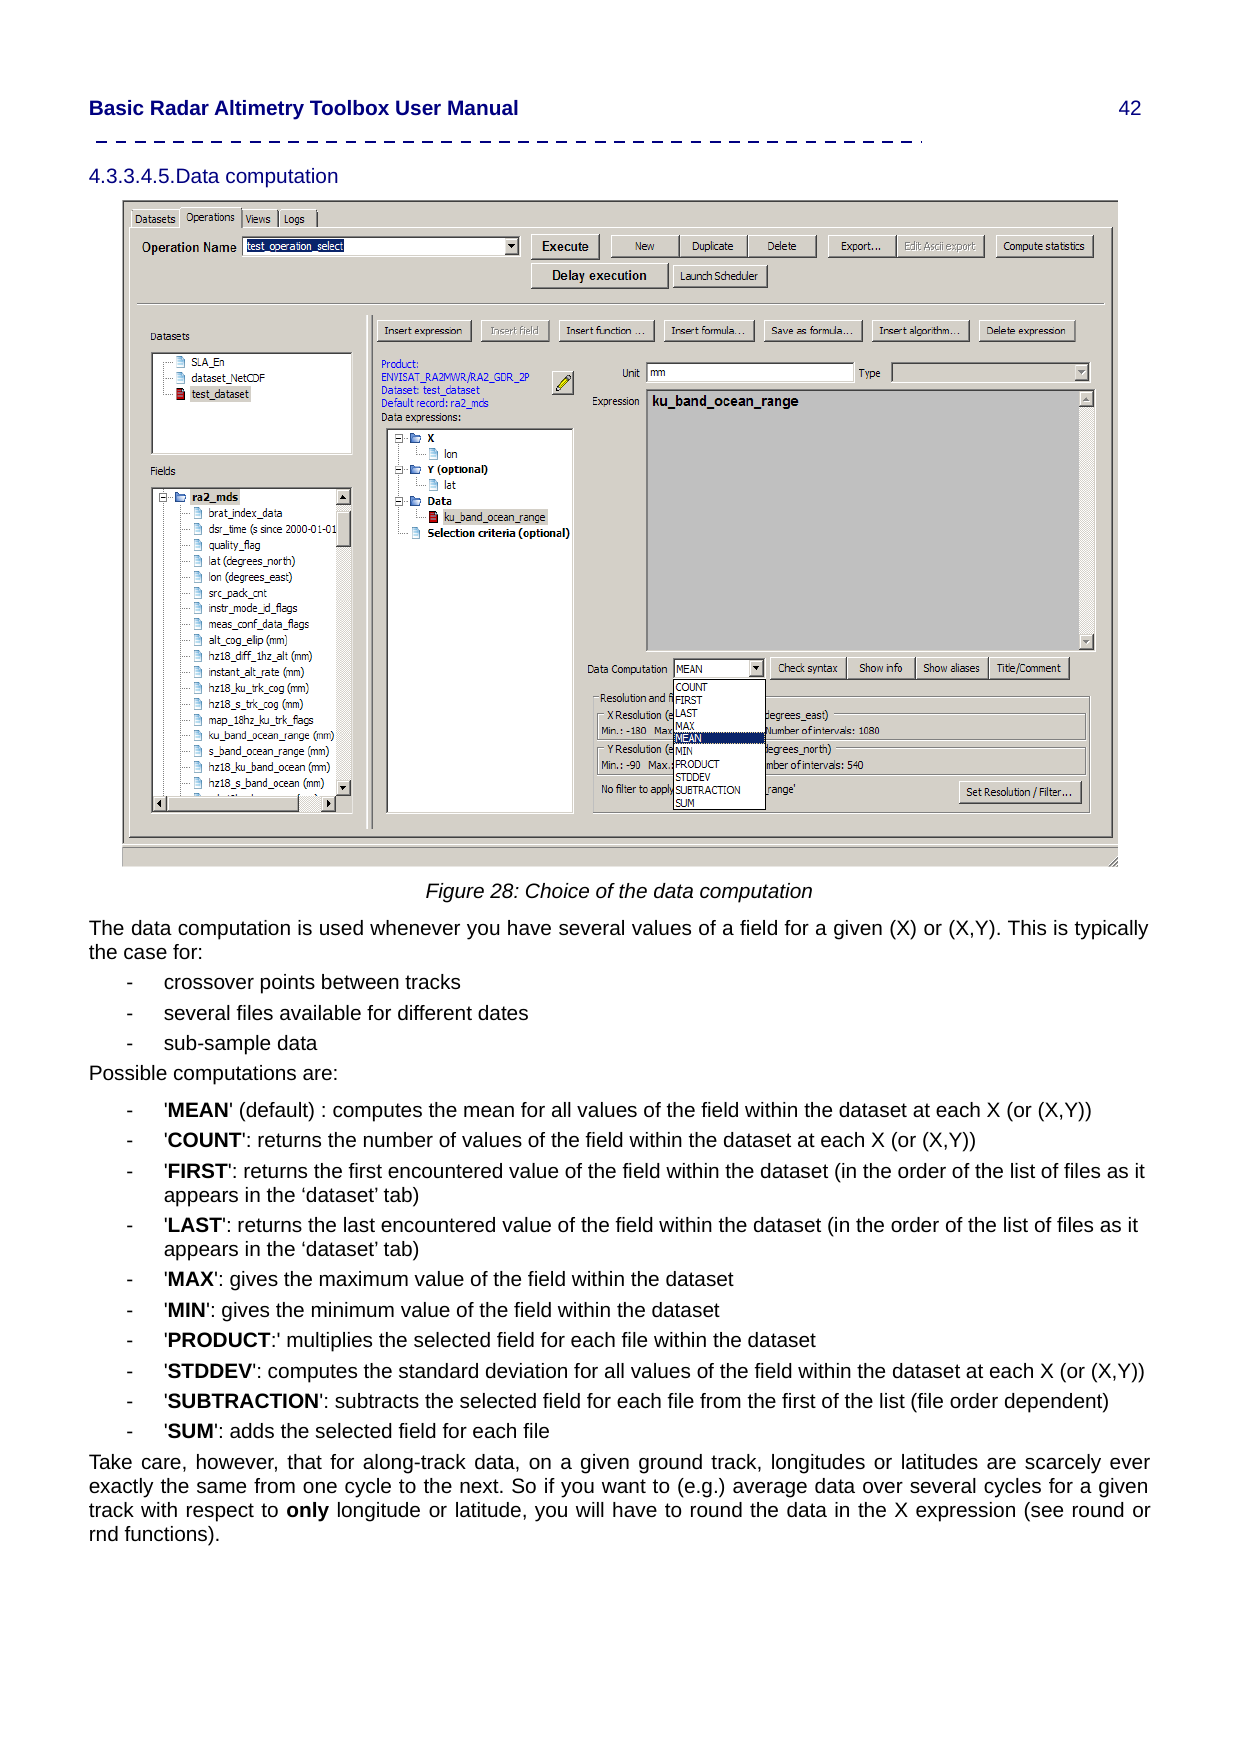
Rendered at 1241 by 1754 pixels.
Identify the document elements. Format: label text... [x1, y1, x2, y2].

text The data computation is used whenever you have several values of a field for a given (X) or (X,Y). This is typically the case for: [88, 916, 1152, 963]
list 'STDDEV': computes the standard deviation for all values of the field within the dataset at each X (or (X,Y)) [126, 1358, 1152, 1382]
list 'MIN': gives the minimum value of the field within the dataset [126, 1298, 1152, 1322]
text Possible computations are: [88, 1061, 1152, 1085]
list 'LAST': returns the last encountered value of the field within the dataset (in the order of the list of files as it appears in the ‘dataset’ tab) [126, 1213, 1152, 1261]
subtitle Data computation [88, 164, 1152, 188]
list 'MEAN' (default) : computes the mean for all values of the field within the dataset at each X (or (X,Y)) [126, 1098, 1152, 1122]
list 'PRODUCT:' multiplies the selected field for each file within the dataset [126, 1328, 1152, 1352]
picture [122, 200, 1118, 867]
text Take care, however, that for along-track data, on a given ground track, longitudes or latitudes are scarcely ever exactly the same from one cycle to the next. So if you want to (e.g.) average data over several cycles for a given track with respect to only longitude or latitude, you will have to round the data in the X expression (see round or rnd functions). [88, 1450, 1152, 1546]
list sub-sample data [126, 1031, 1152, 1055]
list 'SUBTRACTION': subtracts the selected field for each file from the first of the list (file order dependent) [126, 1389, 1152, 1413]
list 'COUNT': returns the number of values of the field within the dataset at each X (or (X,Y)) [126, 1128, 1152, 1152]
list 'MAX': gives the maximum value of the field within the dataset [126, 1267, 1152, 1291]
list crossover points between tracks [126, 970, 1152, 994]
list 'SUM': adds the selected field for each file [126, 1419, 1152, 1443]
text Figure 28: Choice of the data computation [88, 879, 1152, 903]
list several files available for different dates [126, 1000, 1152, 1024]
list 'FIRST': returns the first encountered value of the field within the dataset (in the order of the list of files as it appears in the ‘dataset’ tab) [126, 1158, 1152, 1206]
